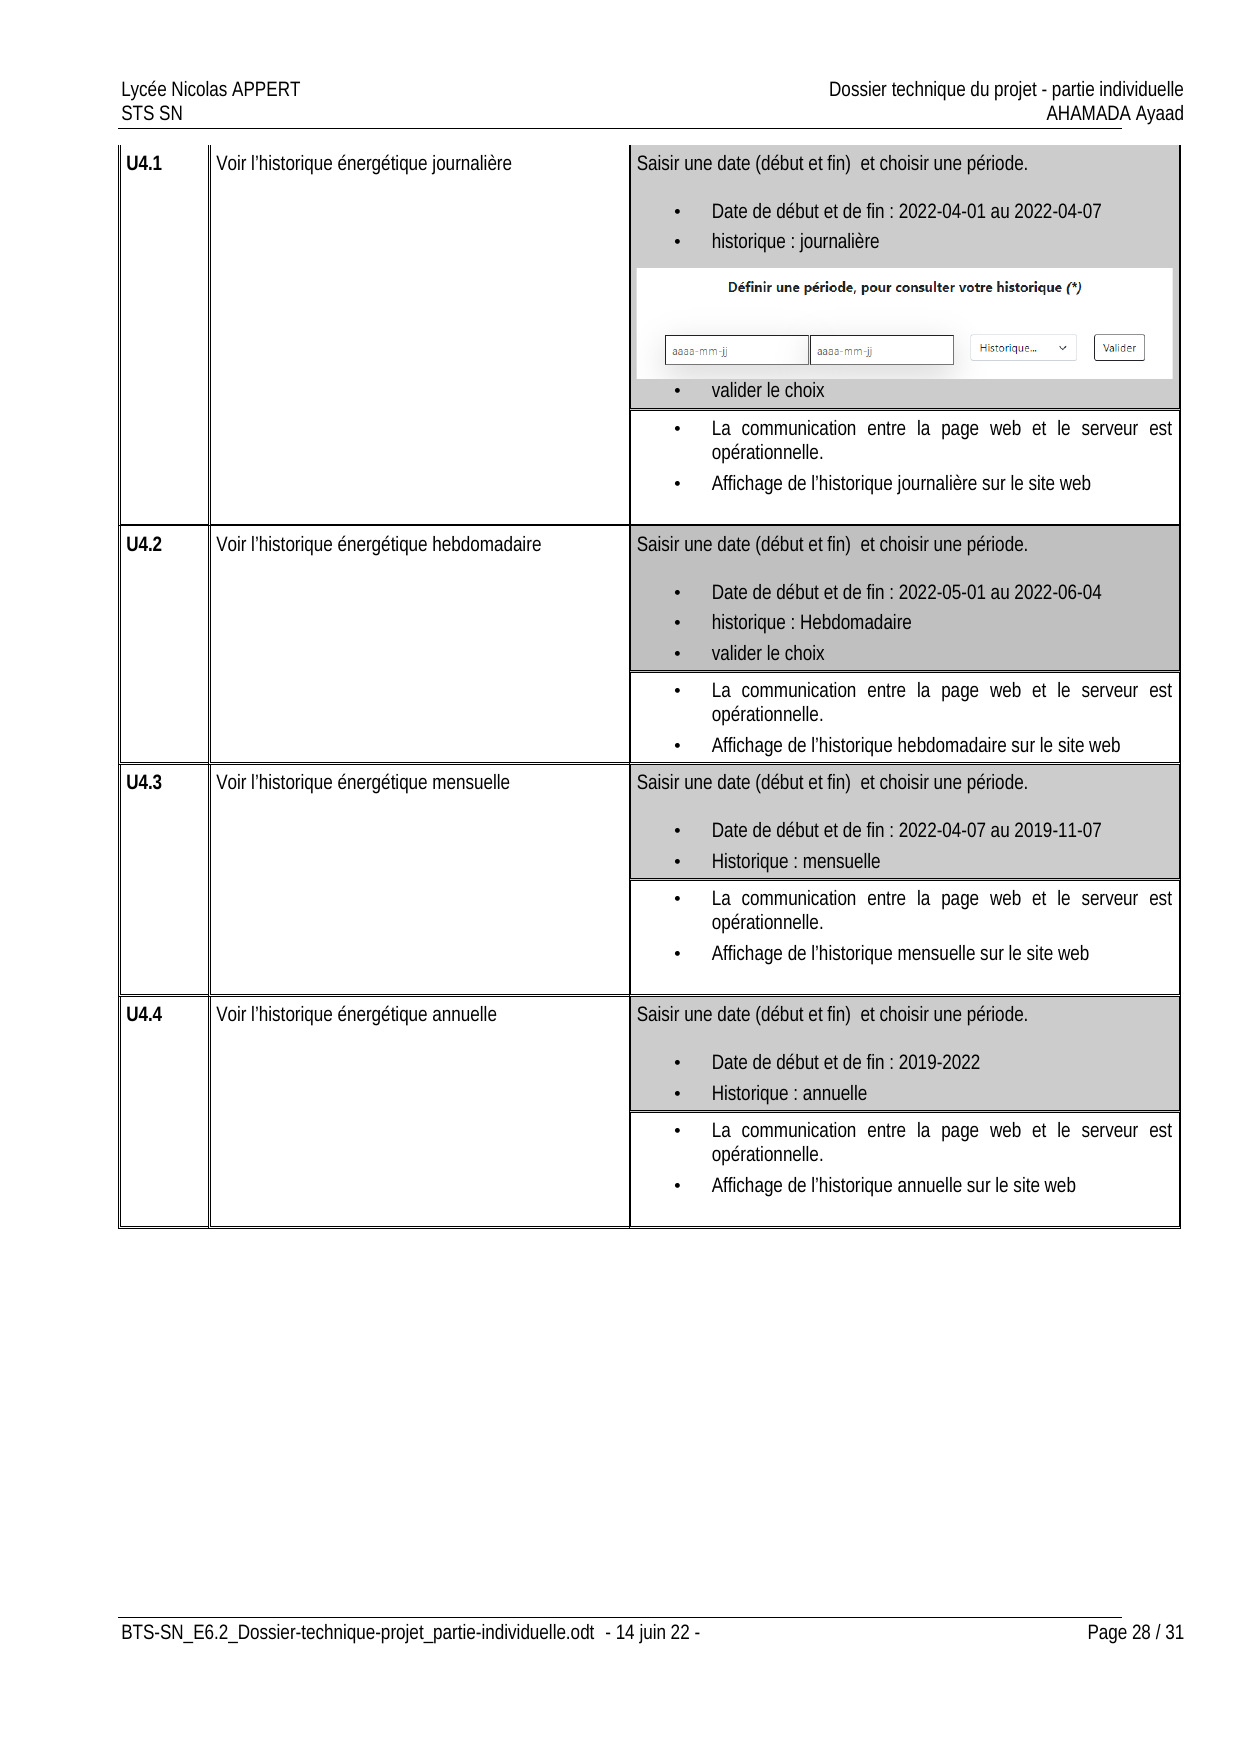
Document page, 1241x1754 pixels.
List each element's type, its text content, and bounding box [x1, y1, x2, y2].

table_cell U4.3 [121, 765, 208, 994]
picture [636, 268, 1173, 379]
table_cell La communication entre la page web et le serveur est opérationnelle. Affichage de l’historique journalière sur le site web [631, 411, 1179, 524]
table_cell Voir l’historique énergétique annuelle [211, 997, 629, 1226]
table_cell Saisir une date (début et fin) et choisir une période. Date de début et de fin : 2019-2022 Historique : annuelle [631, 997, 1179, 1110]
table_cell U4.2 [121, 526, 208, 762]
table_cell Saisir une date (début et fin) et choisir une période. Date de début et de fin : 2022-05-01 au 2022-06-04 historique : Hebdomadaire valider le choix [631, 526, 1179, 670]
table_cell La communication entre la page web et le serveur est opérationnelle. Affichage de l’historique hebdomadaire sur le site web [631, 673, 1179, 762]
table_cell La communication entre la page web et le serveur est opérationnelle. Affichage de l’historique annuelle sur le site web [631, 1113, 1179, 1226]
table_cell Voir l’historique énergétique journalière [211, 145, 629, 524]
table_cell Saisir une date (début et fin) et choisir une période. Date de début et de fin : 2022-04-07 au 2019-11-07 Historique : mensuelle [631, 765, 1179, 878]
table_cell U4.4 [121, 997, 208, 1226]
table_cell U4.1 [121, 145, 208, 524]
table_cell La communication entre la page web et le serveur est opérationnelle. Affichage de l’historique mensuelle sur le site web [631, 881, 1179, 994]
table_cell Voir l’historique énergétique mensuelle [211, 765, 629, 994]
table_cell Saisir une date (début et fin) et choisir une période. Date de début et de fin : 2022-04-01 au 2022-04-07 historique : journalière valider le choix [631, 145, 1179, 378]
table_cell Voir l’historique énergétique hebdomadaire [211, 526, 629, 762]
table_cell Saisir une date (début et fin) et choisir une période. Date de début et de fin : 2022-04-01 au 2022-04-07 historique : journalière valider le choix [631, 379, 1179, 408]
